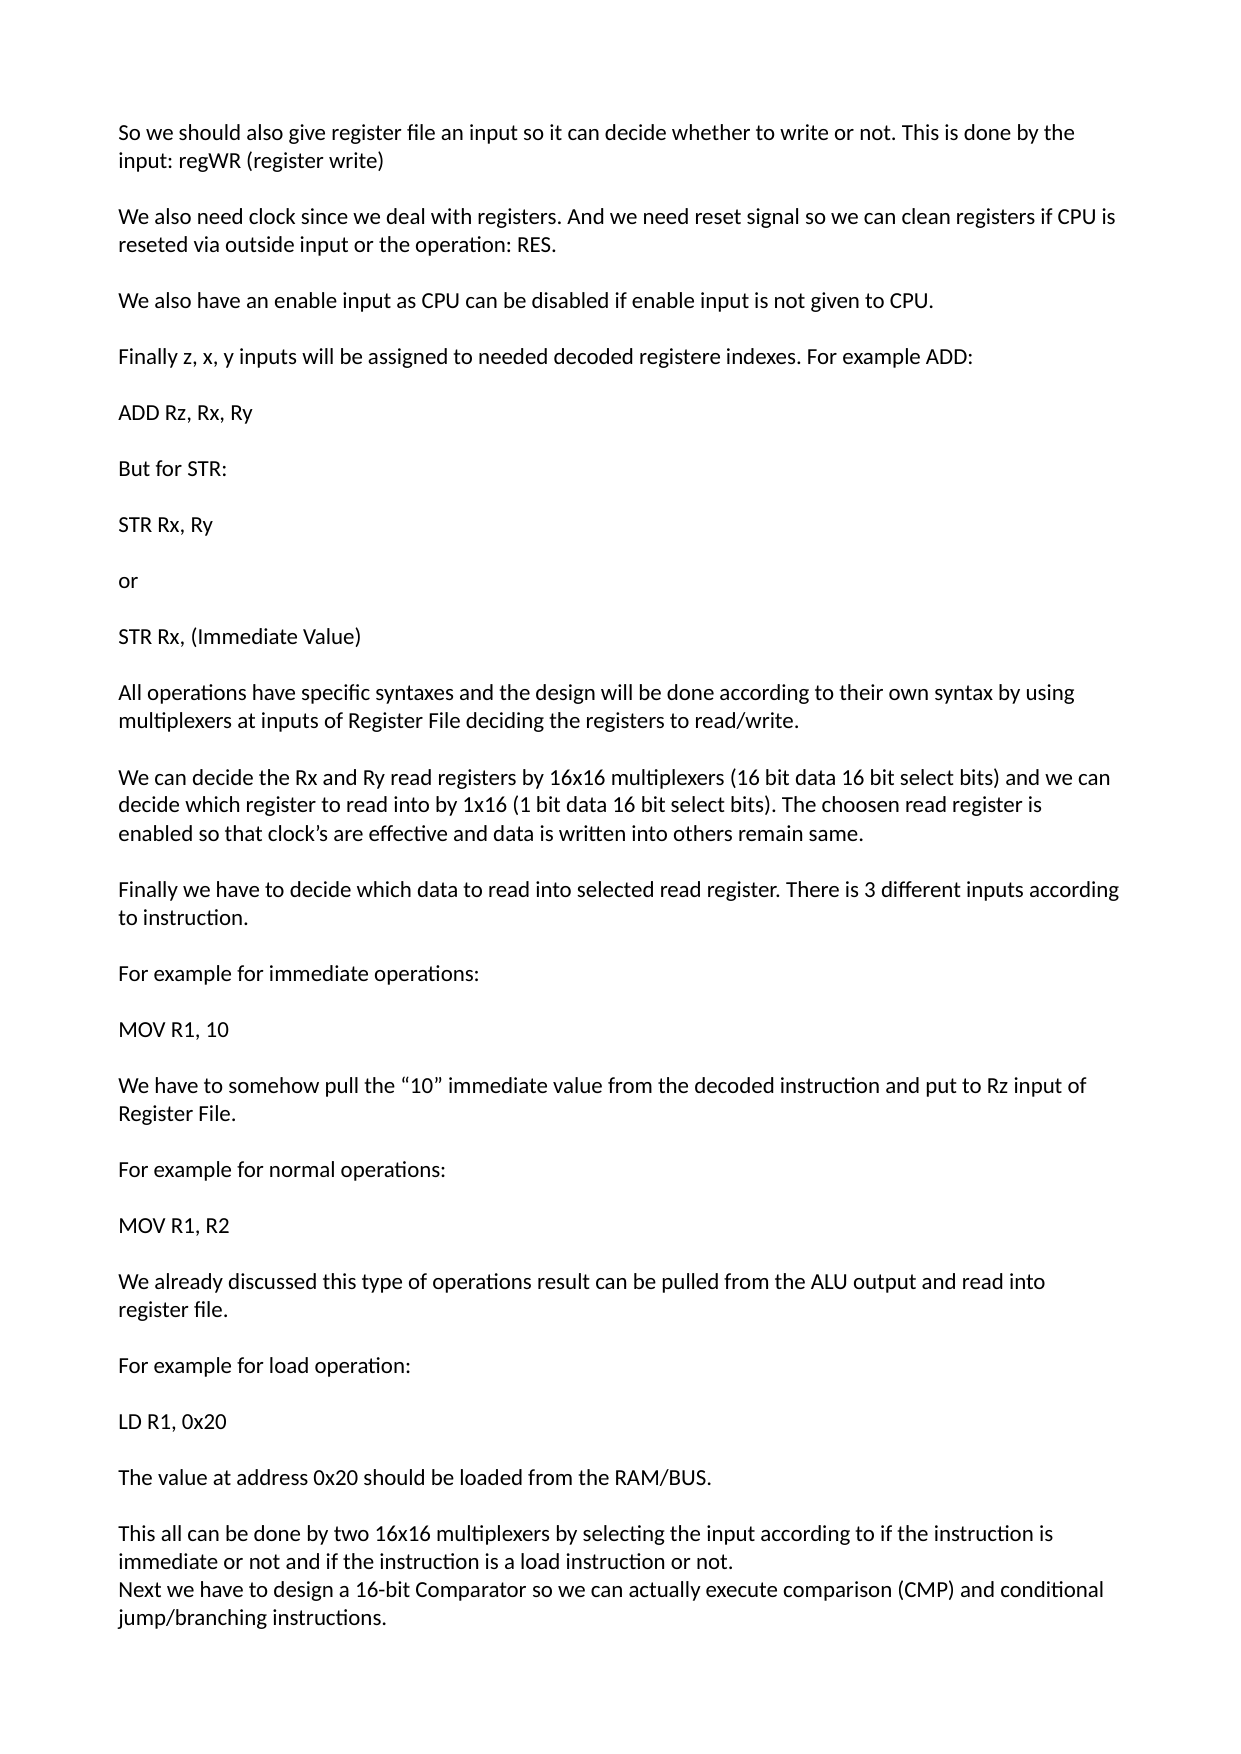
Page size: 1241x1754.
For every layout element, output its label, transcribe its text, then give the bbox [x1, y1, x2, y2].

text We also have an enable input as CPU can be disabled if enable input is not given to CPU. [118, 286, 1122, 314]
text STR Rx, Ry [118, 510, 1122, 538]
text MOV R1, R2 [118, 1211, 1122, 1239]
text This all can be done by two 16x16 multiplexers by selecting the input according to if the instruction is immediate or not and if the instruction is a load instruction or not. [118, 1519, 1122, 1575]
text We can decide the Rx and Ry read registers by 16x16 multiplexers (16 bit data 16 bit select bits) and we can decide which register to read into by 1x16 (1 bit data 16 bit select bits). The choosen read register is enabled so that clock’s are effective and data is written into others remain same. [118, 763, 1122, 847]
text Finally z, x, y inputs will be assigned to needed decoded registere indexes. For example ADD: [118, 342, 1122, 370]
text For example for normal operations: [118, 1155, 1122, 1183]
text The value at address 0x20 should be loaded from the RAM/BUS. [118, 1463, 1122, 1491]
text All operations have specific syntaxes and the design will be done according to their own syntax by using multiplexers at inputs of Register File deciding the registers to read/write. [118, 678, 1122, 734]
text ADD Rz, Rx, Ry [118, 398, 1122, 426]
text STR Rx, (Immediate Value) [118, 622, 1122, 651]
text But for STR: [118, 454, 1122, 482]
text We also need clock since we deal with registers. And we need reset signal so we can clean registers if CPU is reseted via outside input or the operation: RES. [118, 202, 1122, 258]
text Finally we have to decide which data to read into selected read register. There is 3 different inputs according to instruction. [118, 875, 1122, 931]
text For example for immediate operations: [118, 959, 1122, 987]
text Next we have to design a 16-bit Comparator so we can actually execute comparison (CMP) and conditional jump/branching instructions. [118, 1575, 1122, 1631]
text We already discussed this type of operations result can be pulled from the ALU output and read into register file. [118, 1267, 1122, 1323]
text We have to somehow pull the “10” immediate value from the decoded instruction and put to Rz input of Register File. [118, 1071, 1122, 1127]
text or [118, 566, 1122, 594]
text So we should also give register file an input so it can decide whether to write or not. This is done by the input: regWR (register write) [118, 118, 1122, 174]
text For example for load operation: [118, 1351, 1122, 1379]
text LD R1, 0x20 [118, 1407, 1122, 1435]
text MOV R1, 10 [118, 1015, 1122, 1043]
